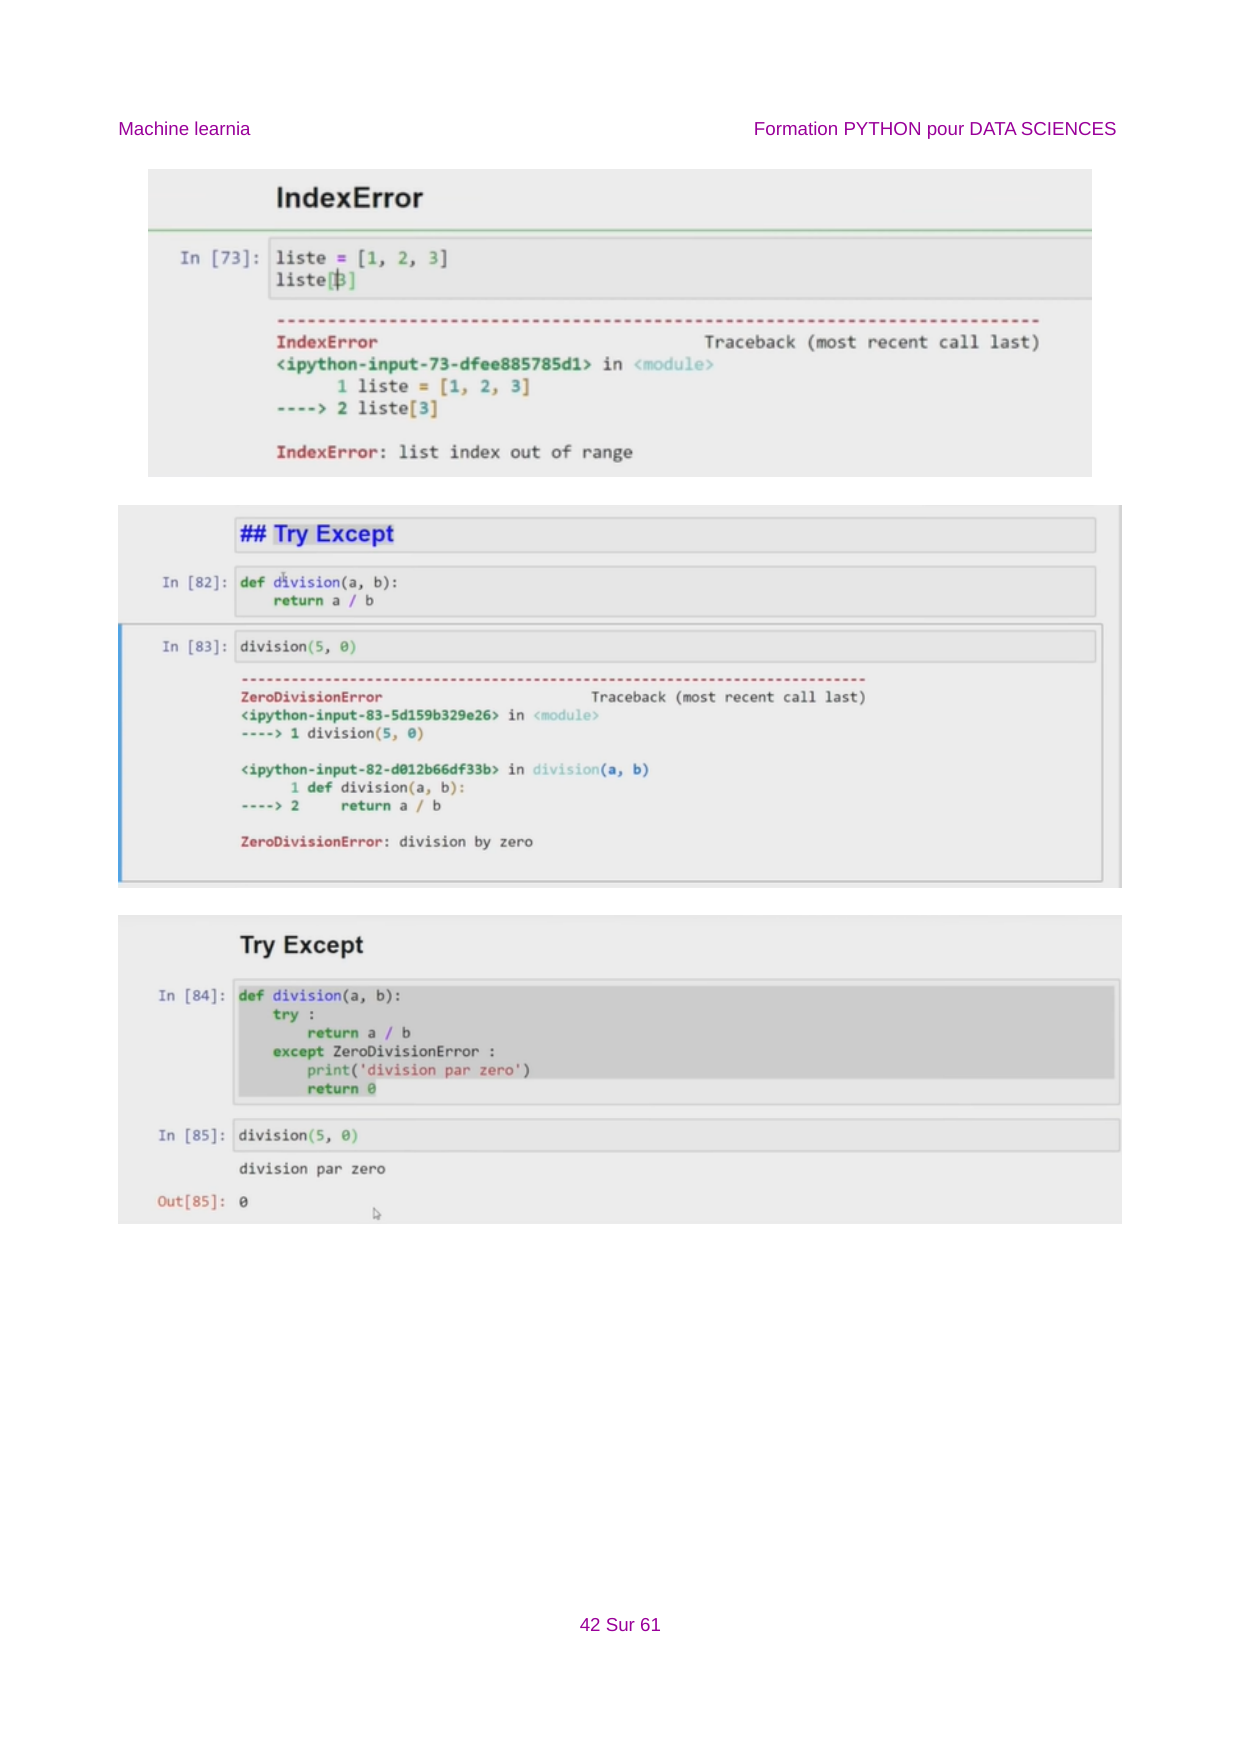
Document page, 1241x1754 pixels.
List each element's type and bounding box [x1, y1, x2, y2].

picture [148, 169, 1092, 477]
picture [118, 505, 1122, 888]
picture [118, 915, 1122, 1224]
